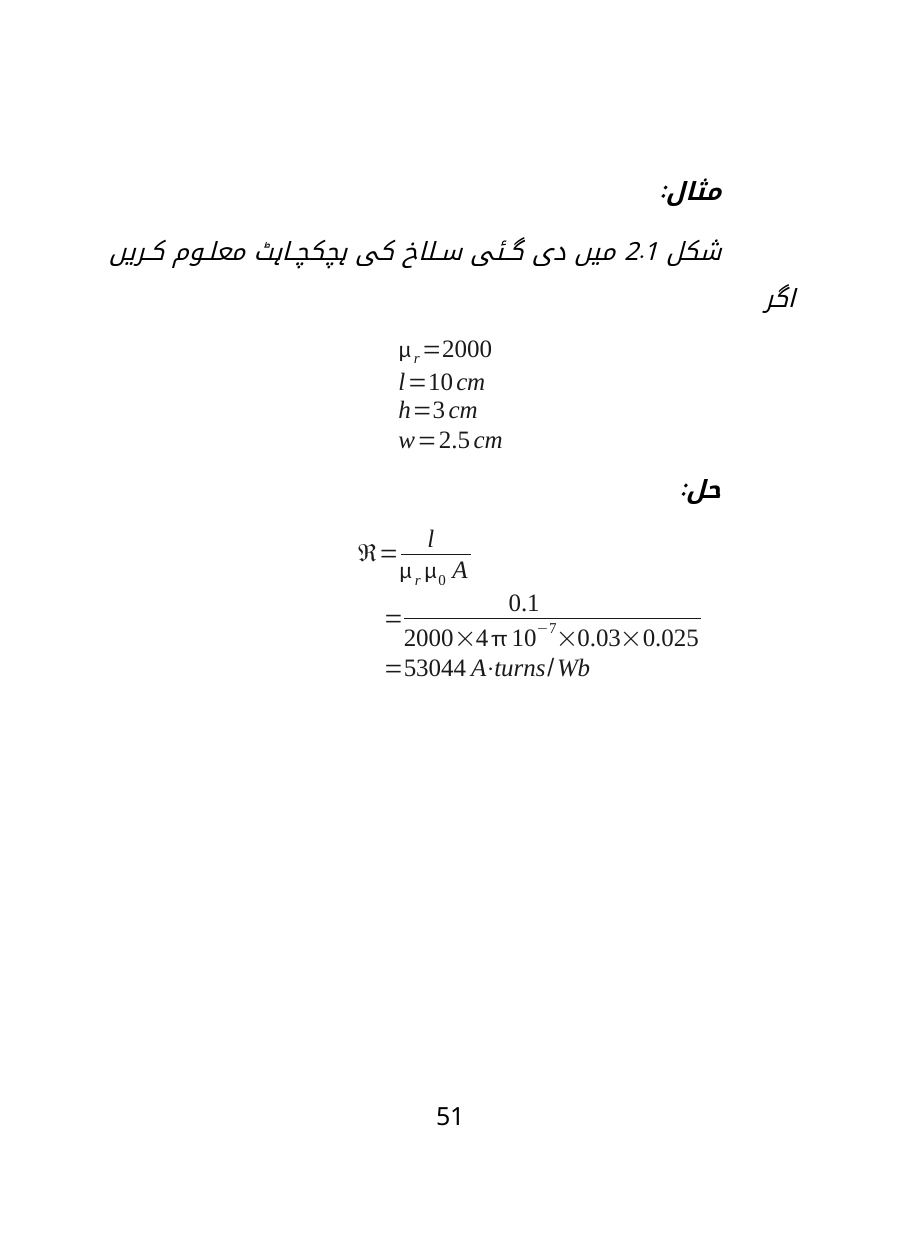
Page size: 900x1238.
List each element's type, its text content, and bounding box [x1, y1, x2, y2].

text مثال: [105, 168, 795, 216]
text شکل 2.1 میں دی گئی سلاخ کی ہچکچاہٹ معلوم کریں اگر [105, 228, 795, 323]
text حل: [105, 466, 795, 513]
